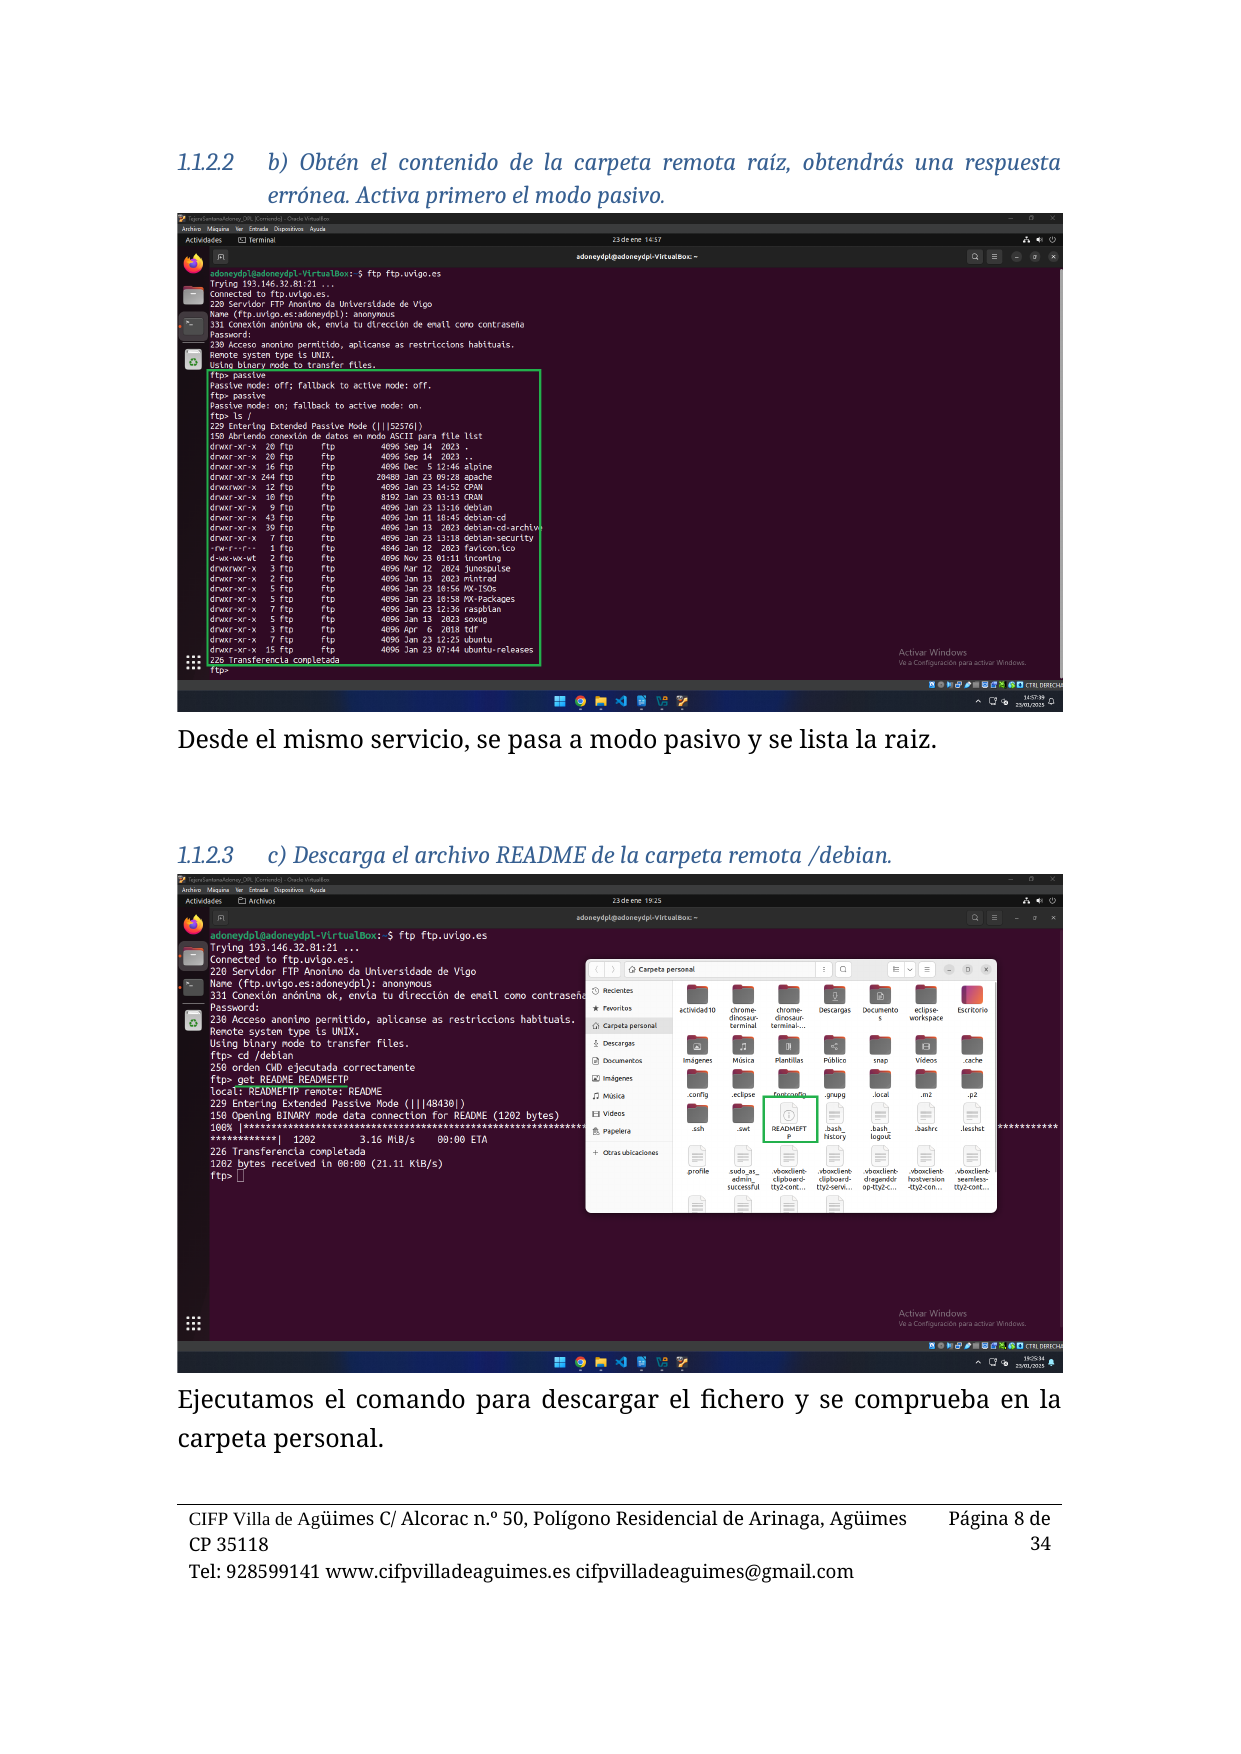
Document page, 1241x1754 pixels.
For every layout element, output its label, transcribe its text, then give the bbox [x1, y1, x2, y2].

text Ejecutamos el comando para descargar el fichero y se comprueba en la carpeta personal. [177, 1373, 1063, 1455]
text Desde el mismo servicio, se pasa a modo pasivo y se lista la raiz. [177, 712, 1063, 755]
subtitle c) Descarga el archivo README de la carpeta remota /debian. [177, 841, 1063, 870]
subtitle b) Obtén el contenido de la carpeta remota raíz, obtendrás una respuesta errónea. Activa primero el modo pasivo. [177, 148, 1063, 209]
picture [177, 213, 1063, 712]
picture [177, 874, 1063, 1373]
